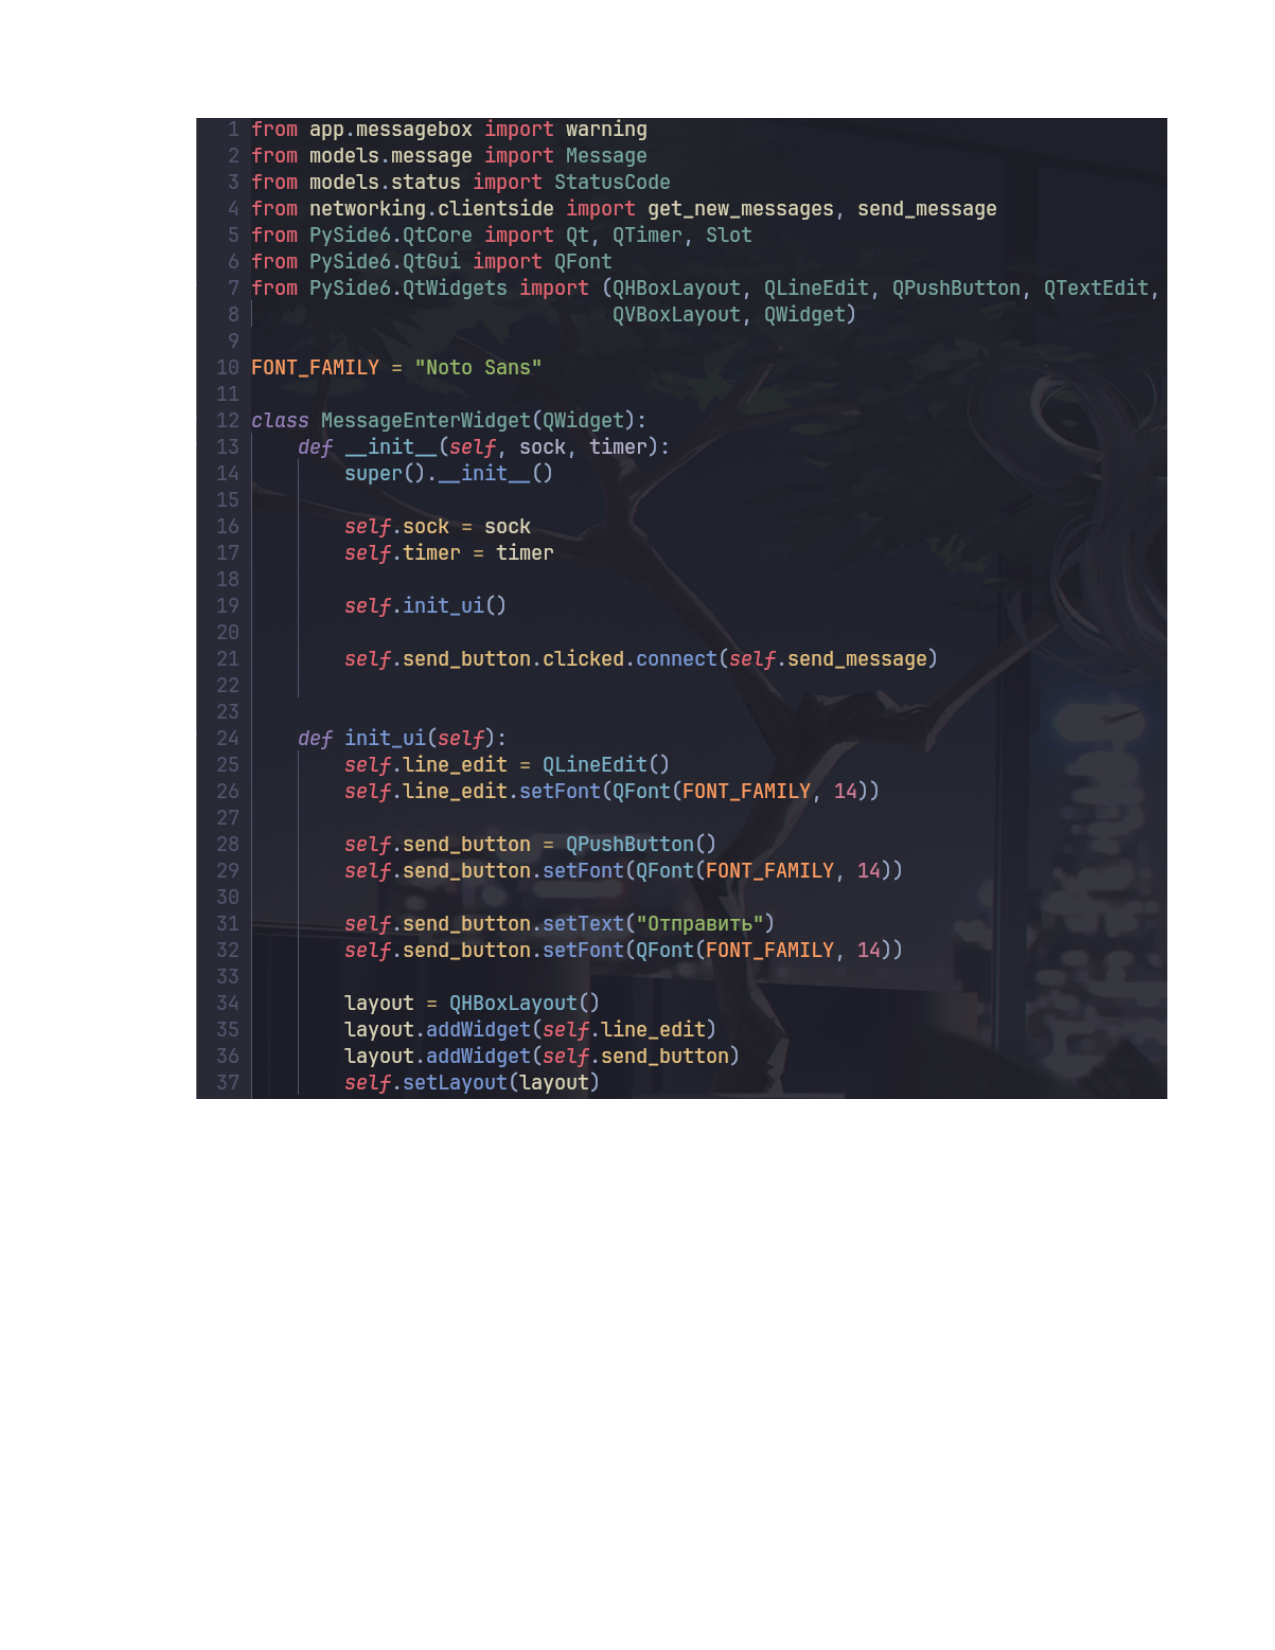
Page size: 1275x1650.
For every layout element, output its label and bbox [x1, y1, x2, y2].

picture [196, 118, 1168, 1099]
